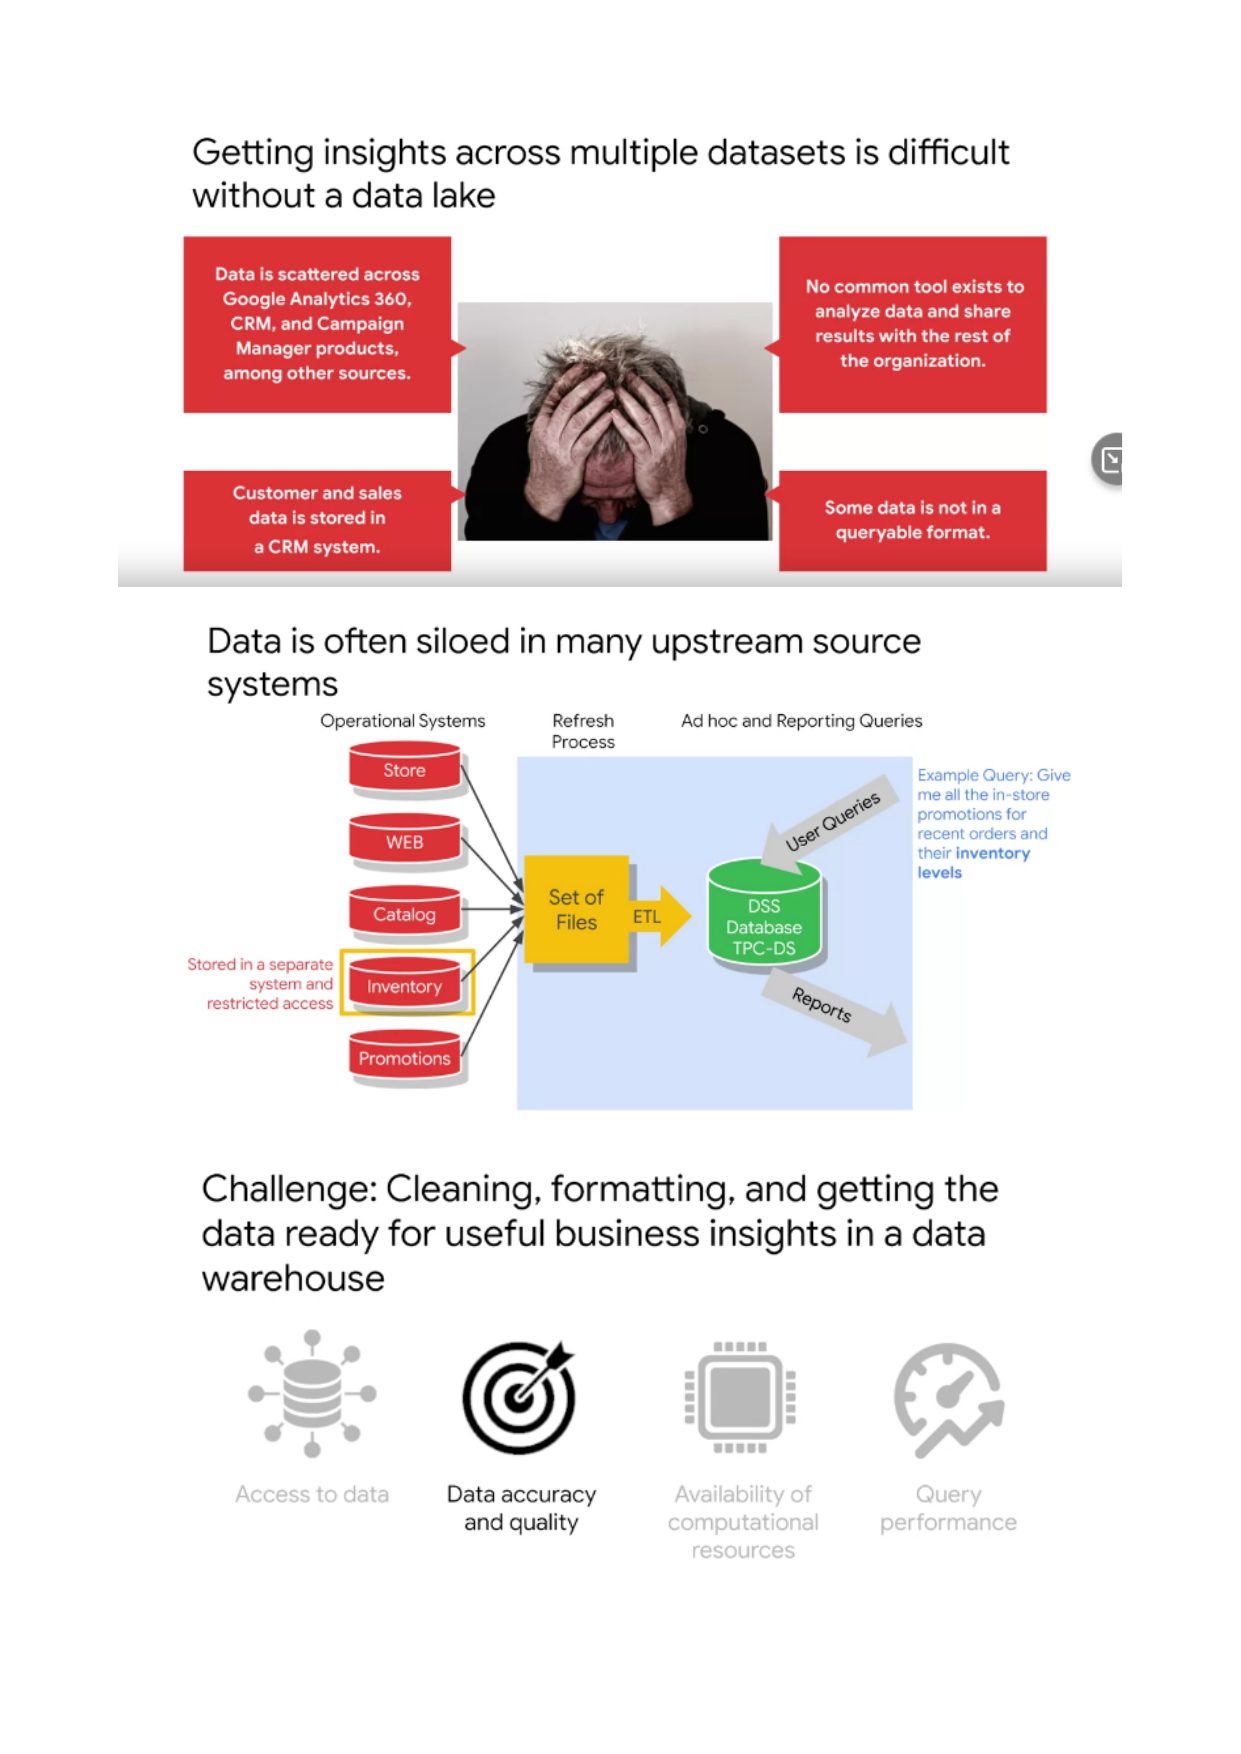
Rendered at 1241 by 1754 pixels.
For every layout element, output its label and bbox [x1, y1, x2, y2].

picture [118, 1152, 1123, 1590]
picture [118, 118, 1123, 587]
picture [118, 615, 1123, 1124]
